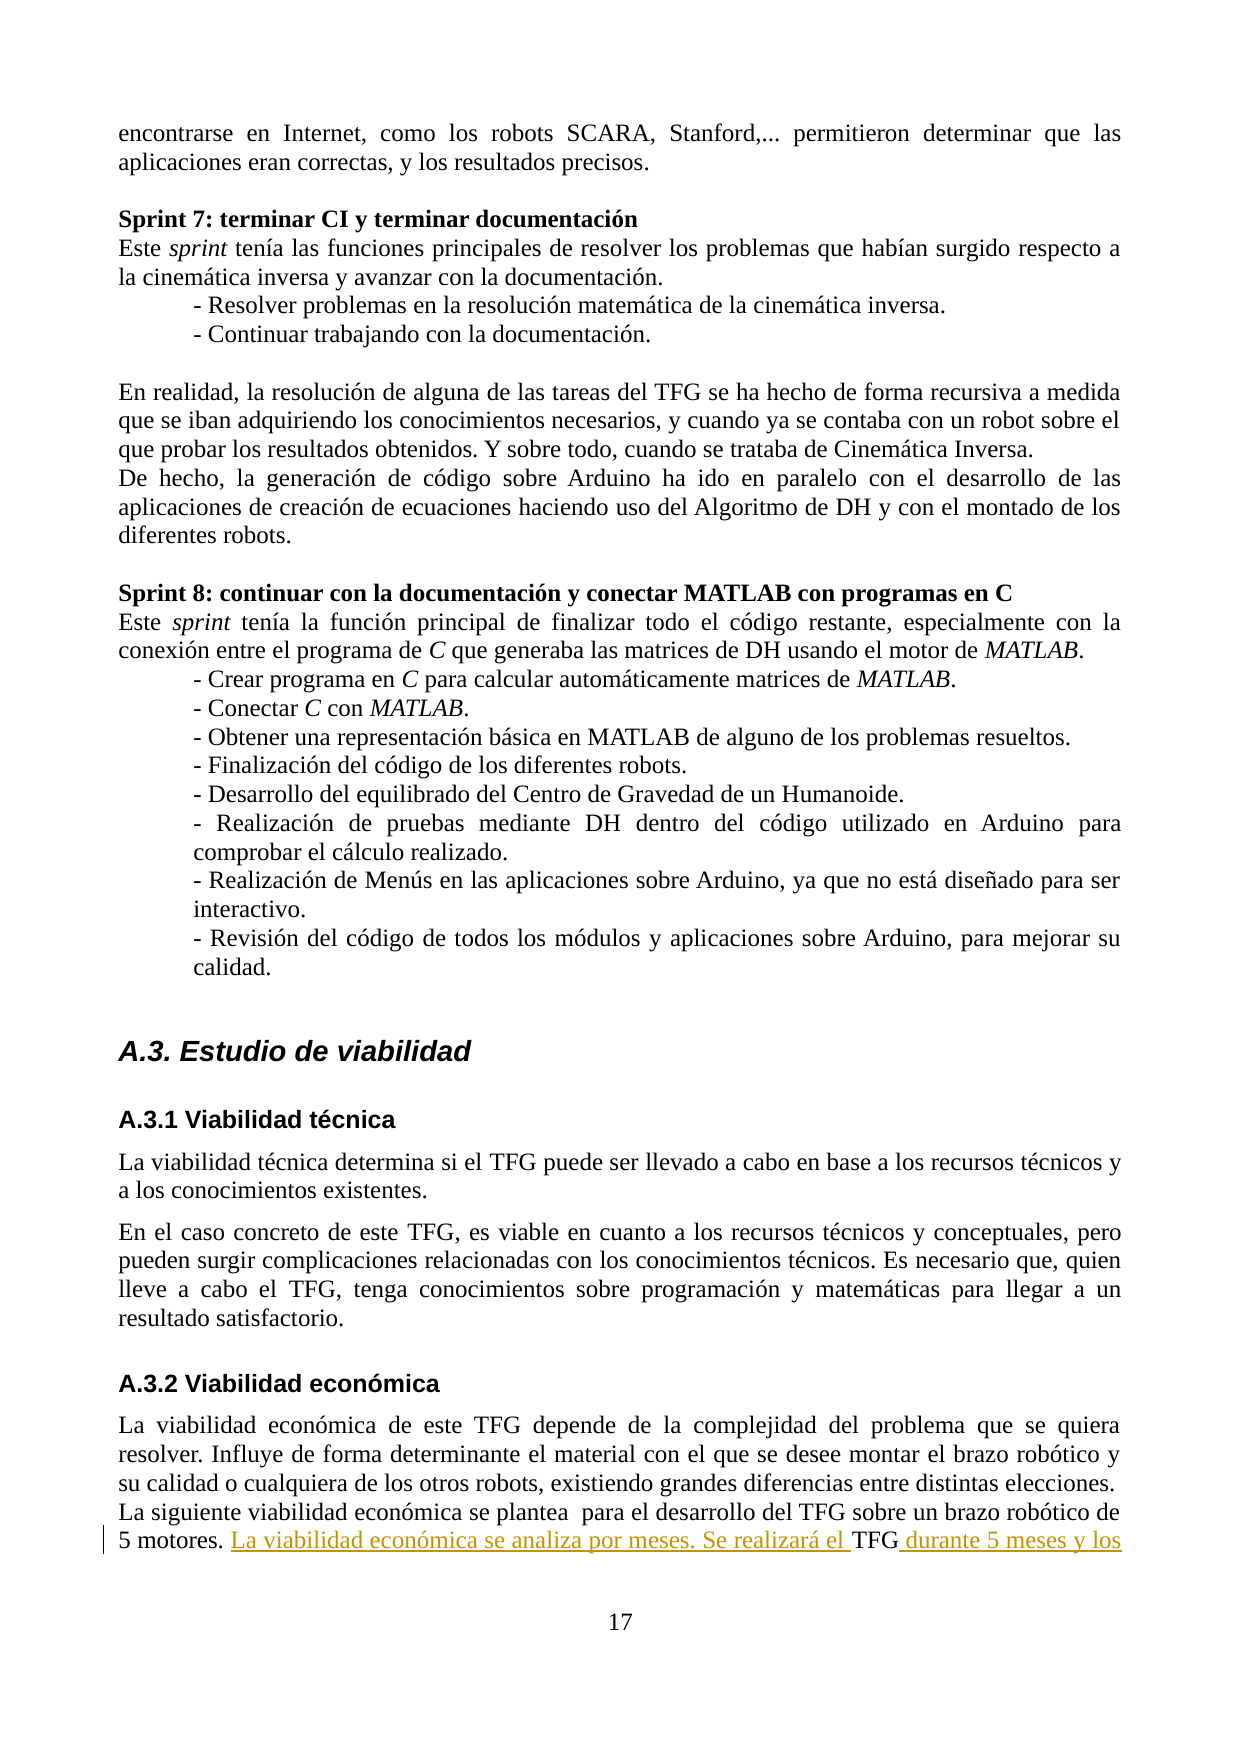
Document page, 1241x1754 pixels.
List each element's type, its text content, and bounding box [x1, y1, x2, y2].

text Sprint 8: continuar con la documentación y conectar MATLAB con programas en C [118, 578, 1122, 607]
list - Realización de pruebas mediante DH dentro del código utilizado en Arduino para comprobar el cálculo realizado. [156, 808, 1122, 866]
text Sprint 7: terminar CI y terminar documentación [118, 204, 1122, 233]
text En realidad, la resolución de alguna de las tareas del TFG se ha hecho de forma recursiva a medida que se iban adquiriendo los conocimientos necesarios, y cuando ya se contaba con un robot sobre el que probar los resultados obtenidos. Y sobre todo, cuando se trataba de Cinemática Inversa. [118, 377, 1122, 463]
text Este sprint tenía las funciones principales de resolver los problemas que habían surgido respecto a la cinemática inversa y avanzar con la documentación. [118, 233, 1122, 291]
list - Revisión del código de todos los módulos y aplicaciones sobre Arduino, para mejorar su calidad. [156, 923, 1122, 981]
text Este sprint tenía la función principal de finalizar todo el código restante, especialmente con la conexión entre el programa de C que generaba las matrices de DH usando el motor de MATLAB. [118, 607, 1122, 664]
subtitle A.3.1 Viabilidad técnica [118, 1105, 1122, 1134]
text La viabilidad económica de este TFG depende de la complejidad del problema que se quiera resolver. Influye de forma determinante el material con el que se desee montar el brazo robótico y su calidad o cualquiera de los otros robots, existiendo grandes diferencias entre distintas elecciones. [118, 1410, 1122, 1497]
list - Conectar C con MATLAB. [156, 693, 1122, 722]
subtitle A.3. Estudio de viabilidad [118, 1034, 1122, 1068]
list - Resolver problemas en la resolución matemática de la cinemática inversa. [156, 291, 1122, 319]
list - Realización de Menús en las aplicaciones sobre Arduino, ya que no está diseñado para ser interactivo. [156, 866, 1122, 923]
list - Obtener una representación básica en MATLAB de alguno de los problemas resueltos. [156, 722, 1122, 751]
subtitle A.3.2 Viabilidad económica [118, 1369, 1122, 1398]
text encontrarse en Internet, como los robots SCARA, Stanford,... permitieron determinar que las aplicaciones eran correctas, y los resultados precisos. [118, 118, 1122, 176]
text De hecho, la generación de código sobre Arduino ha ido en paralelo con el desarrollo de las aplicaciones de creación de ecuaciones haciendo uso del Algoritmo de DH y con el montado de los diferentes robots. [118, 463, 1122, 549]
text La viabilidad técnica determina si el TFG puede ser llevado a cabo en base a los recursos técnicos y a los conocimientos existentes. [118, 1147, 1122, 1204]
list - Continuar trabajando con la documentación. [156, 319, 1122, 348]
list - Crear programa en C para calcular automáticamente matrices de MATLAB. [156, 664, 1122, 693]
list - Desarrollo del equilibrado del Centro de Gravedad de un Humanoide. [156, 779, 1122, 808]
list - Finalización del código de los diferentes robots. [156, 751, 1122, 779]
text La siguiente viabilidad económica se plantea para el desarrollo del TFG sobre un brazo robótico de 5 motores. La viabilidad económica se analiza por meses. Se realizará el TFG durante 5 meses y los [118, 1497, 1122, 1554]
text En el caso concreto de este TFG, es viable en cuanto a los recursos técnicos y conceptuales, pero pueden surgir complicaciones relacionadas con los conocimientos técnicos. Es necesario que, quien lleve a cabo el TFG, tenga conocimientos sobre programación y matemáticas para llegar a un resultado satisfactorio. [118, 1217, 1122, 1332]
